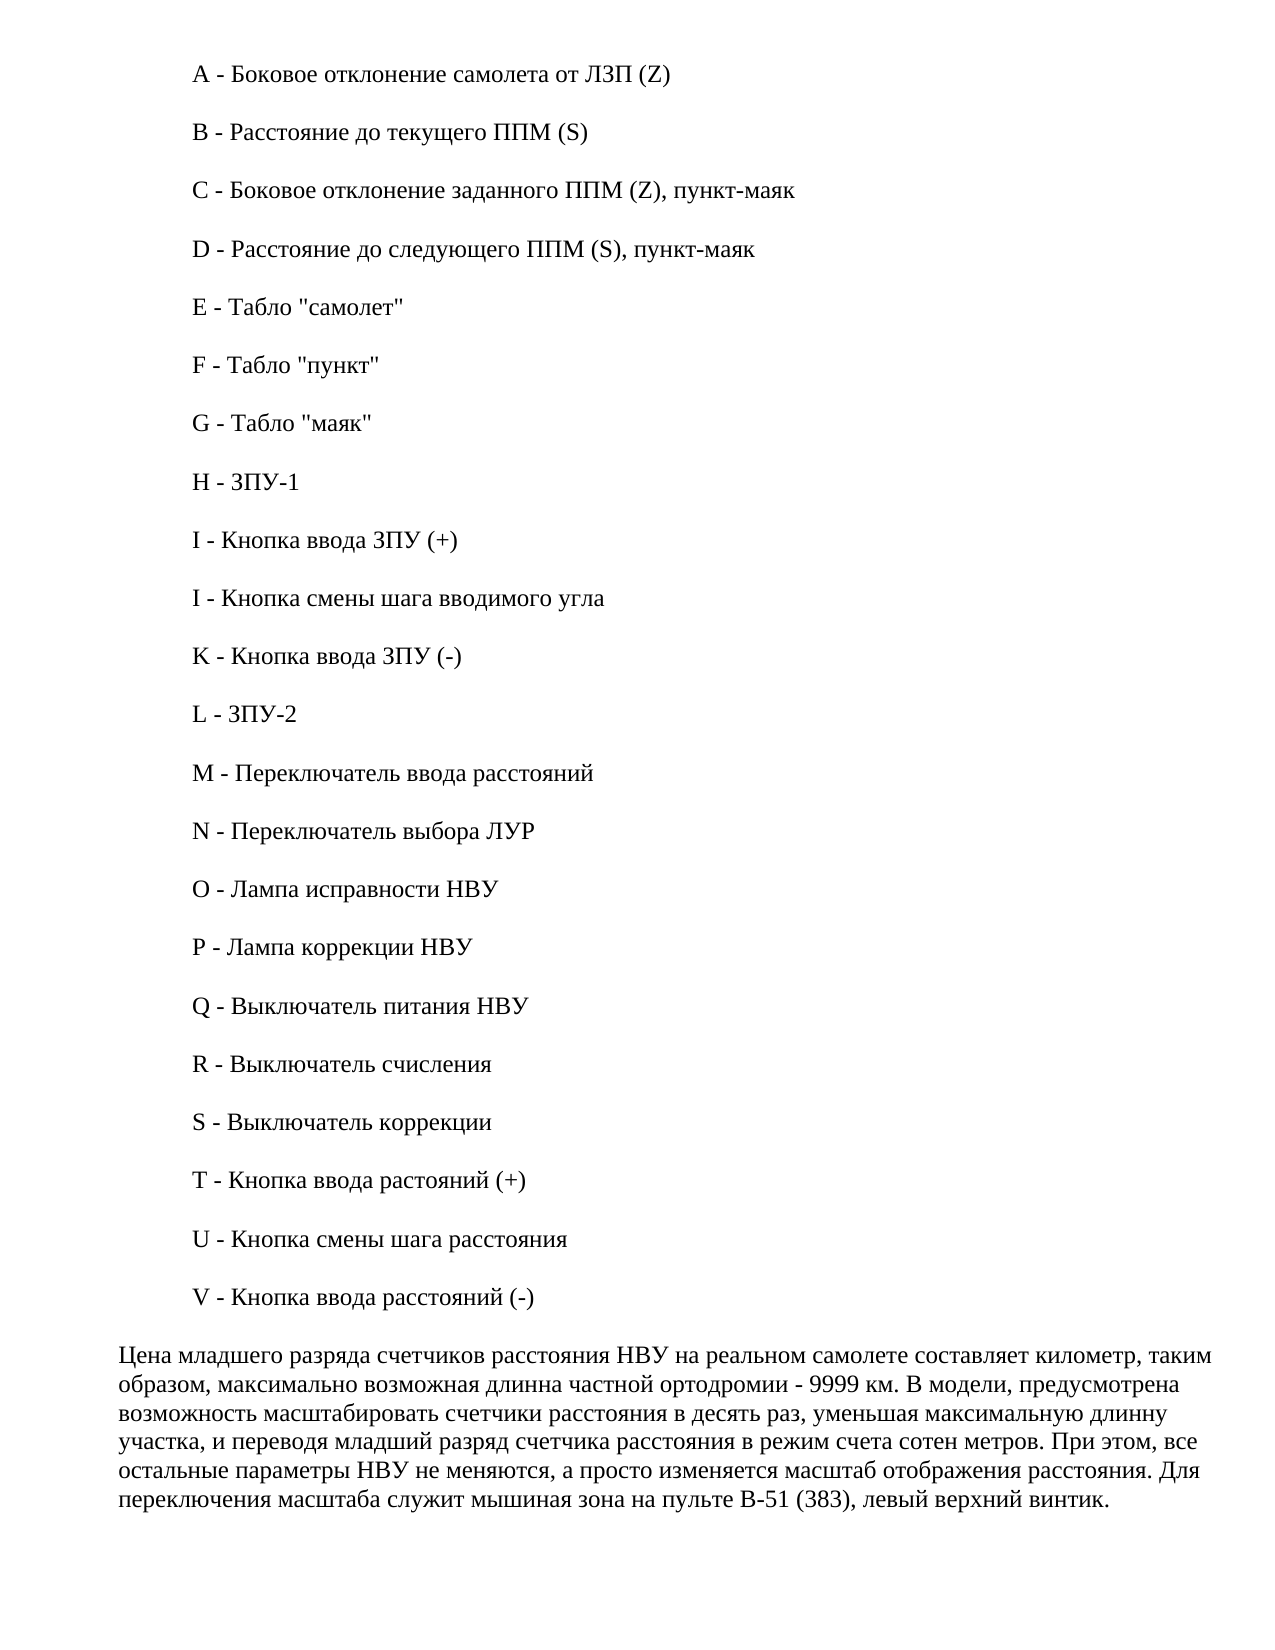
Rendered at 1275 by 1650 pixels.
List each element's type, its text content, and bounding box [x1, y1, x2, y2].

list B - Расстояние до текущего ППМ (S) [162, 117, 1216, 146]
list P - Лампа коррекции НВУ [162, 932, 1216, 961]
list R - Выключатель счисления [162, 1049, 1216, 1078]
list O - Лампа исправности НВУ [162, 874, 1216, 903]
list M - Переключатель ввода расстояний [162, 758, 1216, 787]
list A - Боковое отклонение самолета от ЛЗП (Z) [162, 59, 1216, 88]
list C - Боковое отклонение заданного ППМ (Z), пункт-маяк [162, 176, 1216, 204]
text Цена младшего разряда счетчиков расстояния НВУ на реальном самолете составляет километр, таким образом, максимально возможная длинна частной ортодромии - 9999 км. В модели, предусмотрена возможность масштабировать счетчики расстояния в десять раз, уменьшая максимальную длинну участка, и переводя младший разряд счетчика расстояния в режим счета сотен метров. При этом, все остальные параметры НВУ не меняются, а просто изменяется масштаб отображения расстояния. Для переключения масштаба служит мышиная зона на пульте В-51 (383), левый верхний винтик. [118, 1340, 1216, 1513]
list U - Кнопка смены шага расстояния [162, 1224, 1216, 1252]
list K - Кнопка ввода ЗПУ (-) [162, 641, 1216, 670]
list I - Кнопка ввода ЗПУ (+) [162, 525, 1216, 554]
list S - Выключатель коррекции [162, 1107, 1216, 1136]
list D - Расстояние до следующего ППМ (S), пункт-маяк [162, 234, 1216, 262]
list V - Кнопка ввода расстояний (-) [162, 1282, 1216, 1311]
list N - Переключатель выбора ЛУР [162, 816, 1216, 845]
list L - ЗПУ-2 [162, 699, 1216, 728]
list T - Кнопка ввода растояний (+) [162, 1165, 1216, 1194]
list Q - Выключатель питания НВУ [162, 991, 1216, 1019]
list G - Табло "маяк" [162, 408, 1216, 437]
list F - Табло "пункт" [162, 350, 1216, 379]
list H - ЗПУ-1 [162, 467, 1216, 495]
list I - Кнопка смены шага вводимого угла [162, 583, 1216, 612]
list Е - Табло "самолет" [162, 292, 1216, 321]
